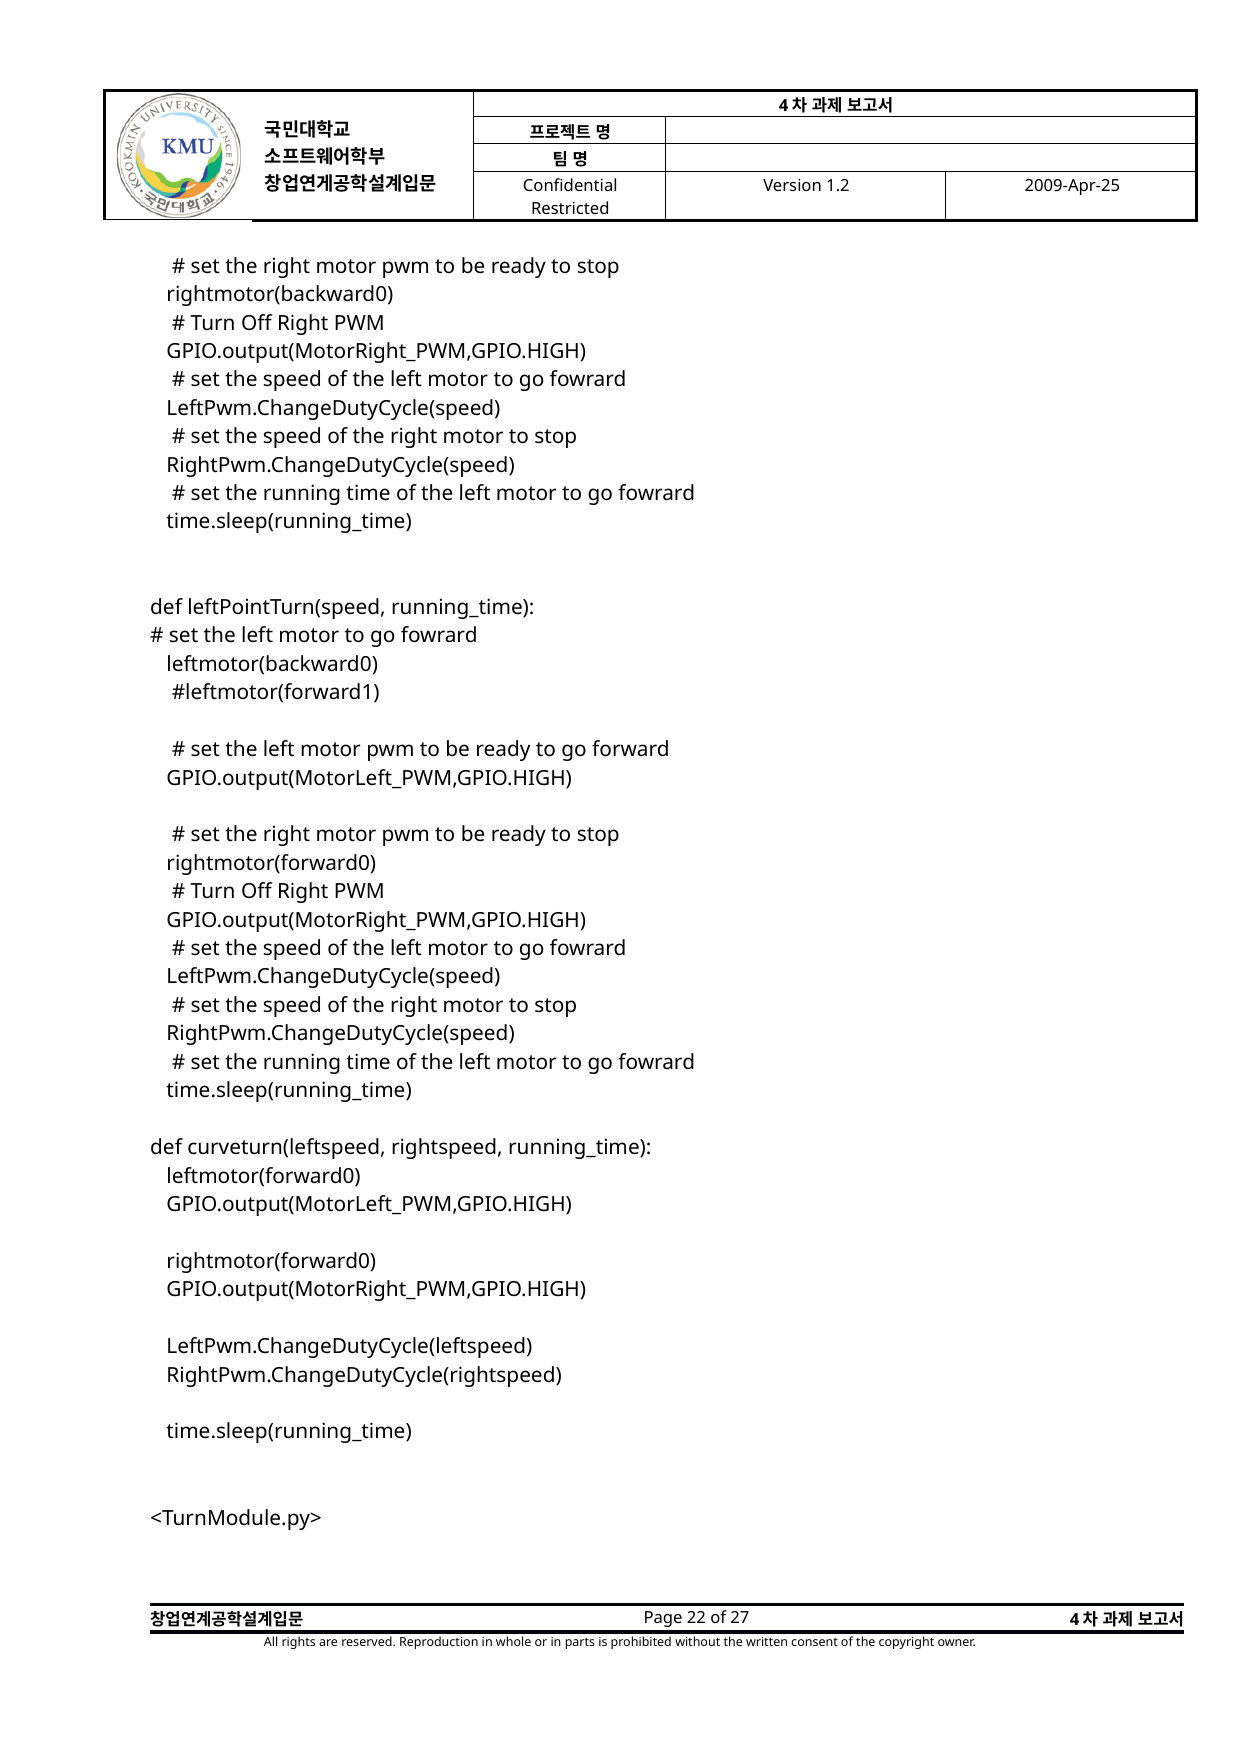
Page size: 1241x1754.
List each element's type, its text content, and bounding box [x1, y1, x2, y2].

text leftmotor(forward0) [150, 1161, 1090, 1189]
text time.sleep(running_time) [150, 1417, 1090, 1445]
text # set the speed of the left motor to go fowrard [150, 933, 1090, 962]
text GPIO.output(MotorRight_PWM,GPIO.HIGH) [150, 1274, 1090, 1303]
text # Turn Off Right PWM [150, 308, 1090, 336]
text RightPwm.ChangeDutyCycle(speed) [150, 450, 1090, 478]
text leftmotor(backward0) [150, 649, 1090, 677]
text LeftPwm.ChangeDutyCycle(leftspeed) [150, 1331, 1090, 1360]
text # set the right motor pwm to be ready to stop [150, 251, 1090, 279]
text # Turn Off Right PWM [150, 876, 1090, 905]
text rightmotor(backward0) [150, 279, 1090, 308]
text def curveturn(leftspeed, rightspeed, running_time): [150, 1132, 1090, 1161]
text RightPwm.ChangeDutyCycle(speed) [150, 1018, 1090, 1047]
text RightPwm.ChangeDutyCycle(rightspeed) [150, 1360, 1090, 1388]
text # set the running time of the left motor to go fowrard [150, 478, 1090, 507]
text # set the speed of the left motor to go fowrard [150, 364, 1090, 393]
text #leftmotor(forward1) [150, 677, 1090, 706]
text GPIO.output(MotorRight_PWM,GPIO.HIGH) [150, 905, 1090, 933]
text # set the right motor pwm to be ready to stop [150, 819, 1090, 848]
text # set the speed of the right motor to stop [150, 990, 1090, 1018]
text <TurnModule.py> [150, 1503, 1090, 1531]
text GPIO.output(MotorLeft_PWM,GPIO.HIGH) [150, 1189, 1090, 1218]
text # set the speed of the right motor to stop [150, 421, 1090, 450]
text def leftPointTurn(speed, running_time): [150, 592, 1090, 620]
text # set the running time of the left motor to go fowrard [150, 1047, 1090, 1075]
text GPIO.output(MotorRight_PWM,GPIO.HIGH) [150, 336, 1090, 364]
text rightmotor(forward0) [150, 848, 1090, 876]
text rightmotor(forward0) [150, 1246, 1090, 1274]
text GPIO.output(MotorLeft_PWM,GPIO.HIGH) [150, 763, 1090, 791]
text LeftPwm.ChangeDutyCycle(speed) [150, 393, 1090, 421]
text time.sleep(running_time) [150, 1075, 1090, 1104]
text # set the left motor to go fowrard [150, 620, 1090, 649]
text # set the left motor pwm to be ready to go forward [150, 734, 1090, 763]
text time.sleep(running_time) [150, 507, 1090, 535]
text LeftPwm.ChangeDutyCycle(speed) [150, 962, 1090, 990]
